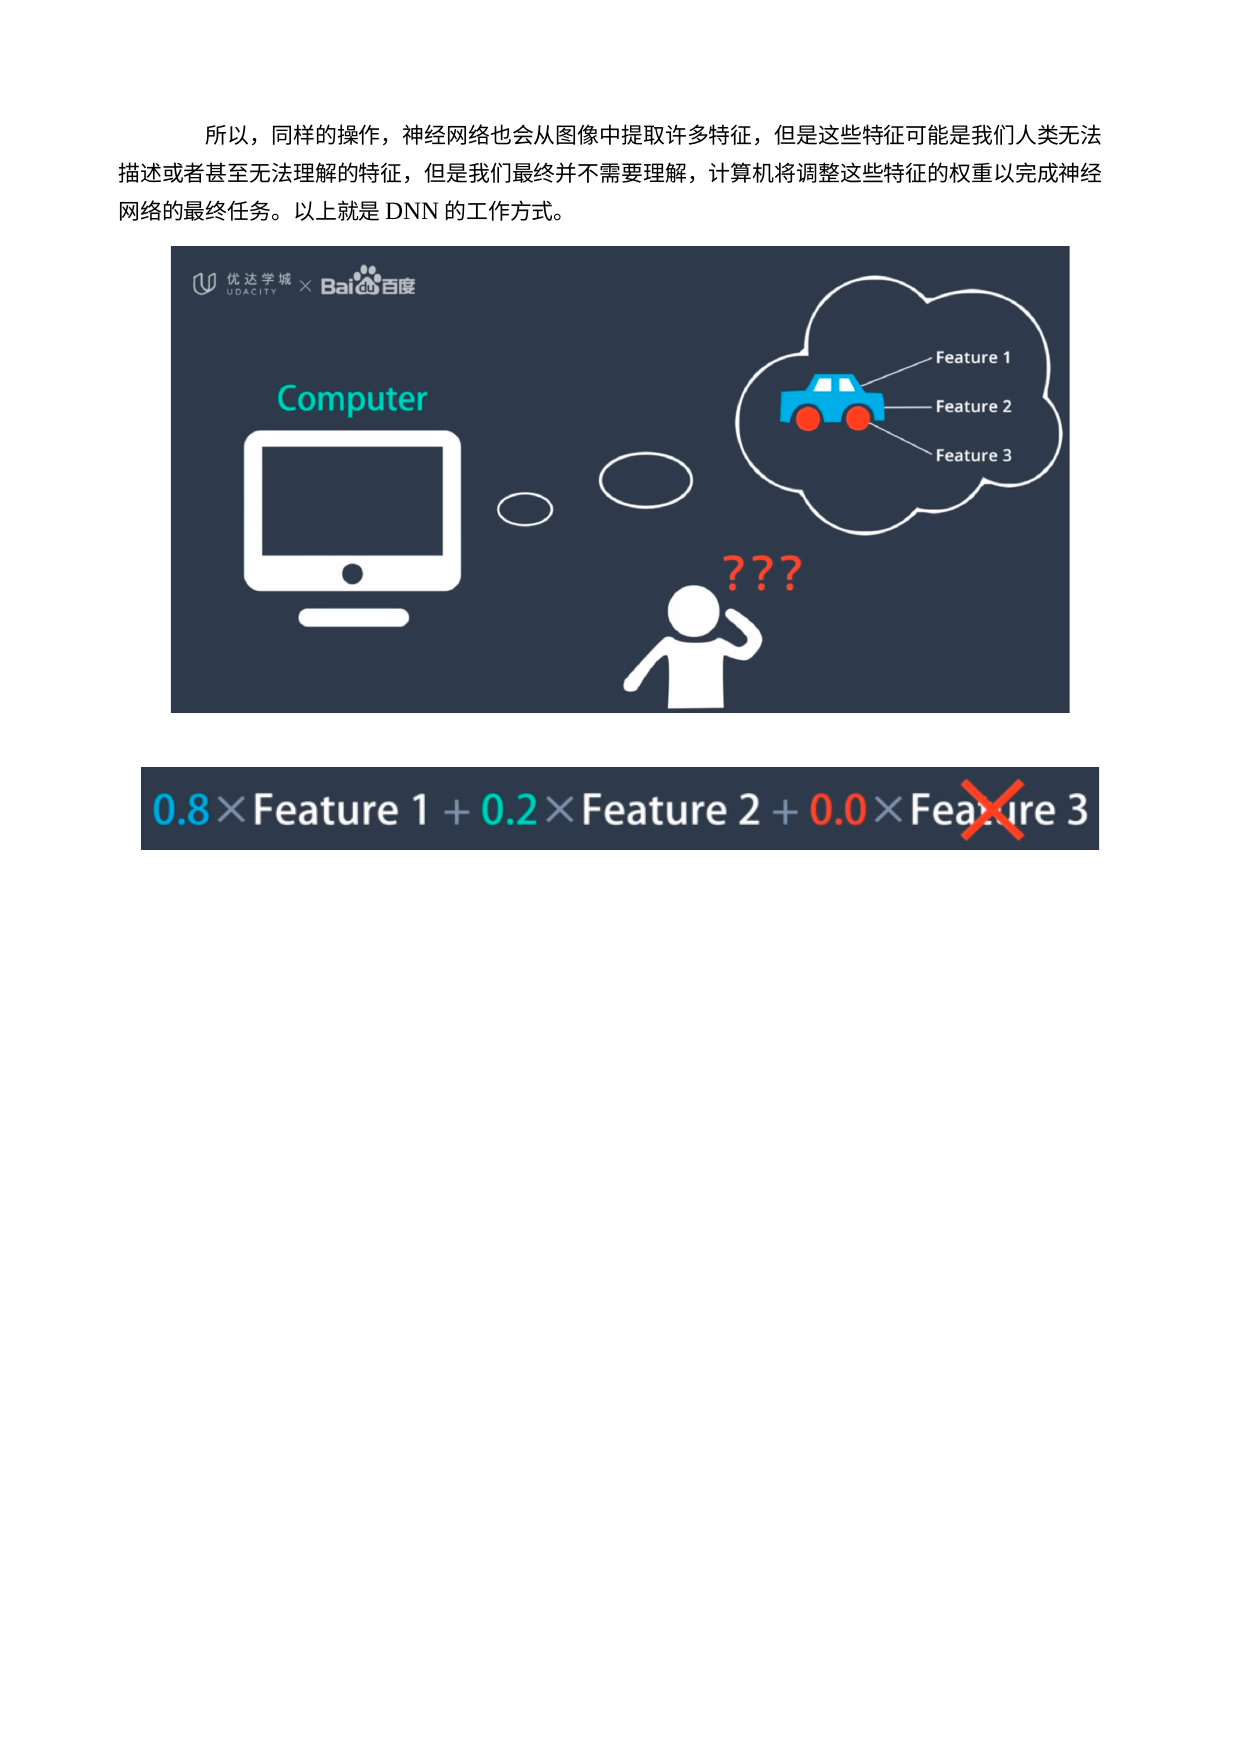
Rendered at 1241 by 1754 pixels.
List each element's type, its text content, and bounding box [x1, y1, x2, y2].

text 所以，同样的操作，神经网络也会从图像中提取许多特征，但是这些特征可能是我们人类无法描述或者甚至无法理解的特征，但是我们最终并不需要理解，计算机将调整这些特征的权重以完成神经网络的最终任务。以上就是DNN的工作方式。 [118, 118, 1122, 226]
picture [170, 246, 1070, 713]
picture [141, 767, 1100, 850]
